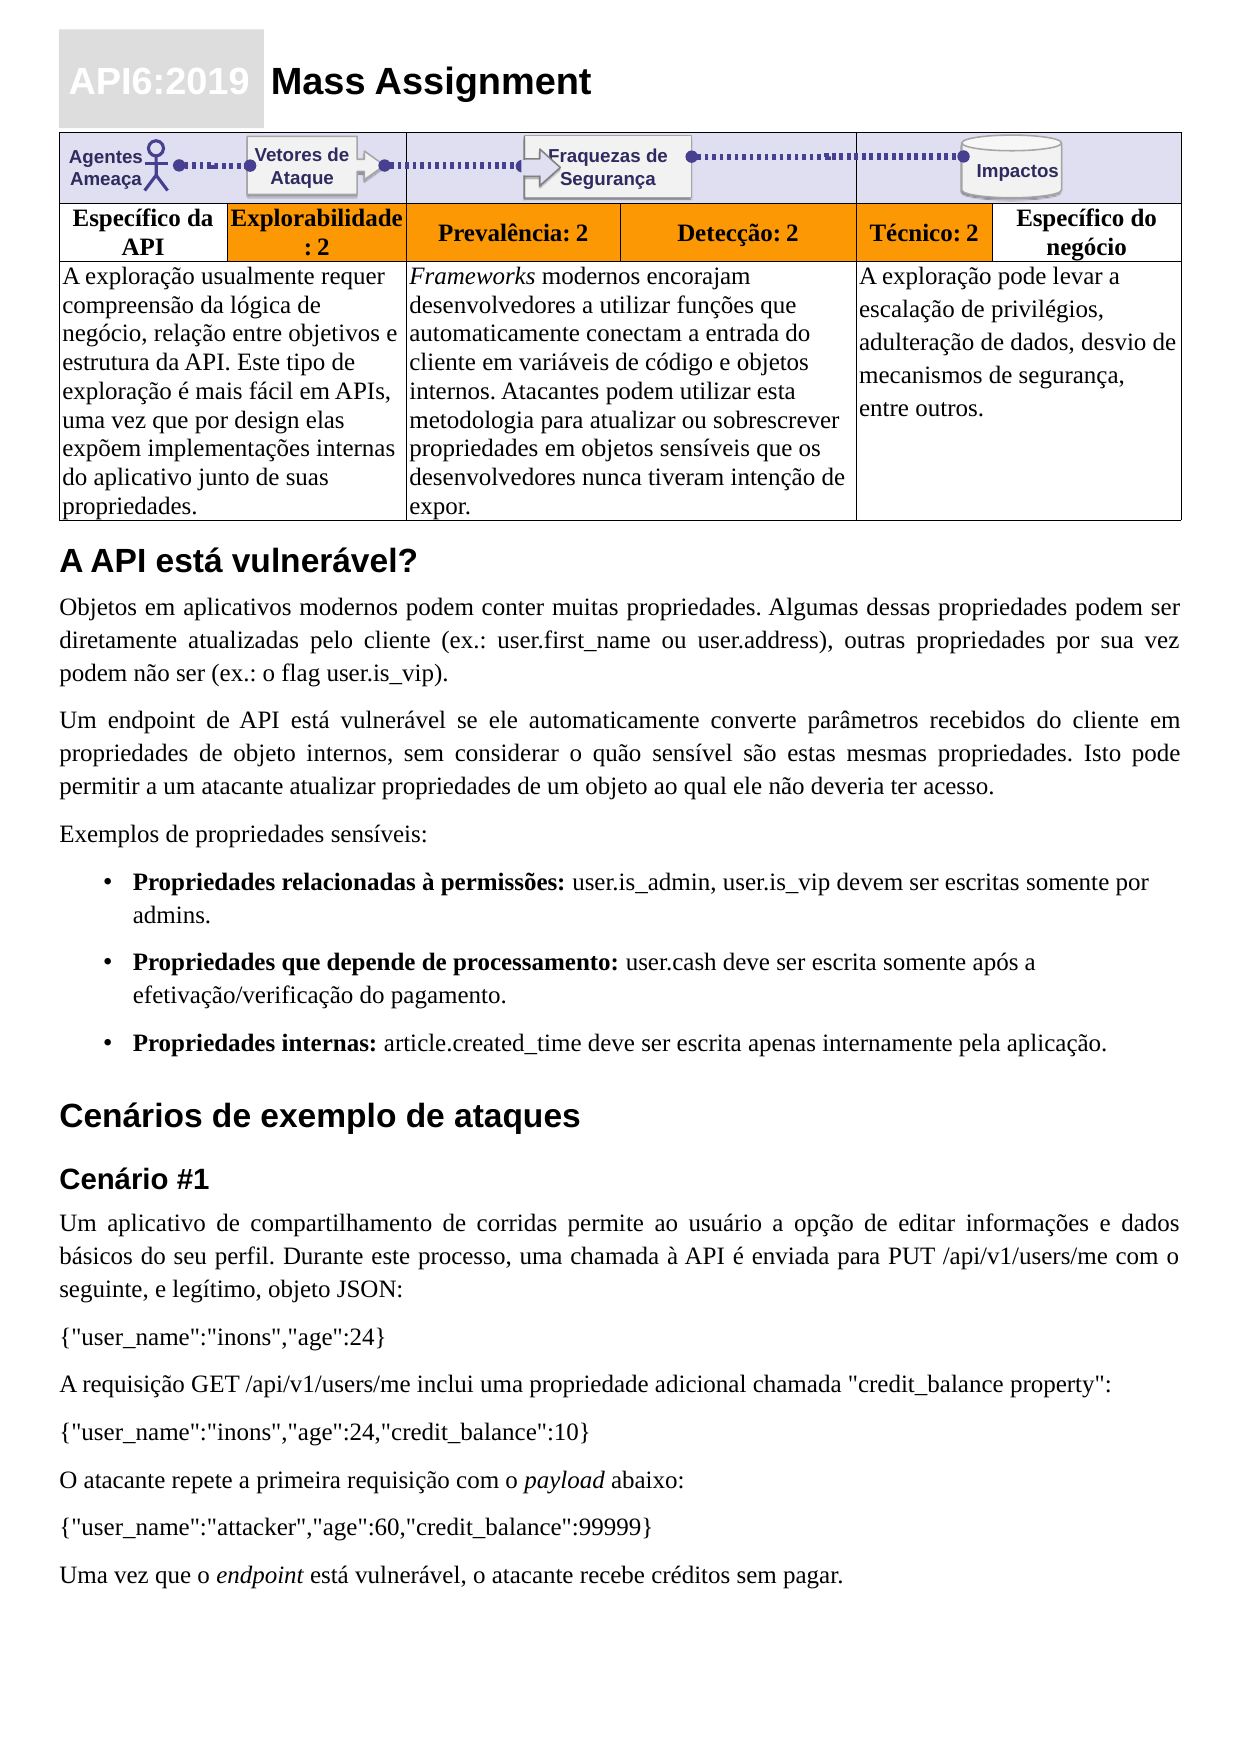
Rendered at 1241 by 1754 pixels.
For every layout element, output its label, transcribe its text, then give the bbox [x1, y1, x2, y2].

text {"user_name":"inons","age":24,"credit_balance":10} [59, 1417, 1181, 1446]
table_cell A exploração pode levar a escalação de privilégios, adulteração de dados, desvio de mecanismos de segurança, entre outros. [857, 262, 1181, 520]
list Propriedades que depende de processamento: user.cash deve ser escrita somente após a efetivação/verificação do pagamento. [103, 947, 1181, 1009]
table_cell Específico da API [60, 204, 227, 261]
table_header [407, 133, 620, 203]
table_cell Frameworks modernos encorajam desenvolvedores a utilizar funções que automaticamente conectam a entrada do cliente em variáveis de código e objetos internos. Atacantes podem utilizar esta metodologia para atualizar ou sobrescrever propriedades em objetos sensíveis que os desenvolvedores nunca tiveram intenção de expor. [407, 262, 856, 520]
list Propriedades relacionadas à permissões: user.is_admin, user.is_vip devem ser escritas somente por admins. [103, 867, 1181, 928]
text A requisição GET /api/v1/users/me inclui uma propriedade adicional chamada "credit_balance property": [59, 1369, 1181, 1398]
list Propriedades internas: article.created_time deve ser escrita apenas internamente pela aplicação. [103, 1028, 1181, 1057]
table_cell Técnico: 2 [857, 204, 992, 261]
text O atacante repete a primeira requisição com o payload abaixo: [59, 1465, 1181, 1493]
table_cell Explorabilidade: 2 [228, 204, 406, 261]
text {"user_name":"attacker","age":60,"credit_balance":99999} [59, 1512, 1181, 1541]
text Um aplicativo de compartilhamento de corridas permite ao usuário a opção de editar informações e dados básicos do seu perfil. Durante este processo, uma chamada à API é enviada para PUT /api/v1/users/me com o seguinte, e legítimo, objeto JSON: [59, 1208, 1181, 1303]
text Uma vez que o endpoint está vulnerável, o atacante recebe créditos sem pagar. [59, 1560, 1181, 1589]
table_header [992, 133, 1181, 203]
table_cell A exploração usualmente requer compreensão da lógica de negócio, relação entre objetivos e estrutura da API. Este tipo de exploração é mais fácil em APIs, uma vez que por design elas expõem implementações internas do aplicativo junto de suas propriedades. [60, 262, 406, 520]
table_header [857, 133, 992, 203]
table_cell Prevalência: 2 [407, 204, 620, 261]
text {"user_name":"inons","age":24} [59, 1322, 1181, 1351]
table_cell Detecção: 2 [621, 204, 856, 261]
table_header [620, 133, 856, 203]
subtitle Cenários de exemplo de ataques [59, 1096, 1181, 1135]
table_cell Específico do negócio [993, 204, 1181, 261]
table_header [60, 133, 227, 203]
table_header [227, 133, 406, 203]
text Um endpoint de API está vulnerável se ele automaticamente converte parâmetros recebidos do cliente em propriedades de objeto internos, sem considerar o quão sensível são estas mesmas propriedades. Isto pode permitir a um atacante atualizar propriedades de um objeto ao qual ele não deveria ter acesso. [59, 705, 1181, 800]
text Exemplos de propriedades sensíveis: [59, 819, 1181, 848]
subtitle Cenário #1 [59, 1162, 1181, 1196]
subtitle A API está vulnerável? [59, 541, 1181, 579]
text Objetos em aplicativos modernos podem conter muitas propriedades. Algumas dessas propriedades podem ser diretamente atualizadas pelo cliente (ex.: user.first_name ou user.address), outras propriedades por sua vez podem não ser (ex.: o flag user.is_vip). [59, 592, 1181, 687]
